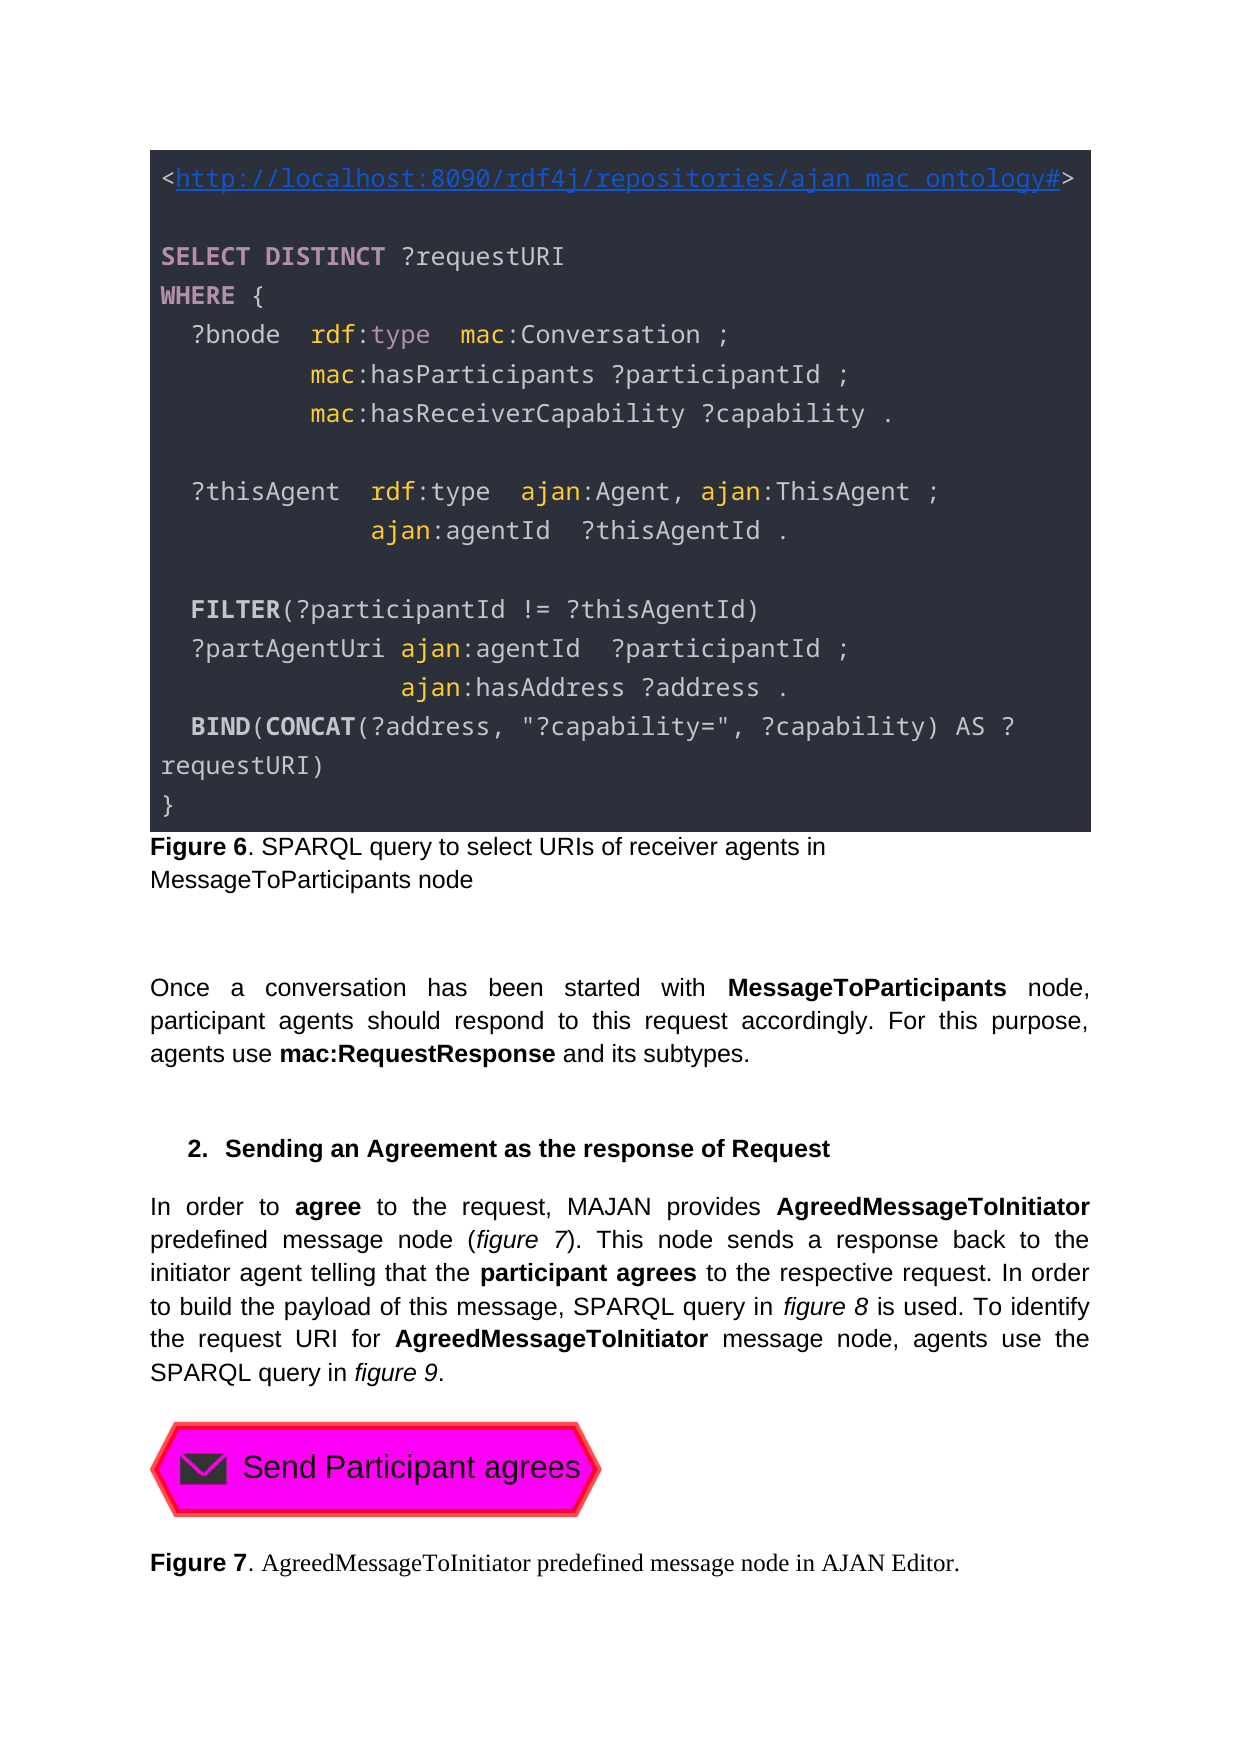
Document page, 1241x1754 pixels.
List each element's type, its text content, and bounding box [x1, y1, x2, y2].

text In order to agree to the request, MAJAN provides AgreedMessageToInitiator predefined message node (figure 7). This node sends a response back to the initiator agent telling that the participant agrees to the respective request. In order to build the payload of this message, SPARQL query in figure 8 is used. To identify the request URI for AgreedMessageToInitiator message node, agents use the SPARQL query in figure 9. [150, 1192, 1090, 1386]
text Figure 6. SPARQL query to select URIs of receiver agents in MessageToParticipants node [150, 832, 1090, 893]
text Figure 7. AgreedMessageToInitiator predefined message node in AJAN Editor. [150, 1548, 1090, 1577]
list Sending an Agreement as the response of Request [187, 1134, 1090, 1163]
picture [150, 1415, 609, 1520]
text Once a conversation has been started with MessageToParticipants node, participant agents should respond to this request accordingly. For this purpose, agents use mac:RequestResponse and its subtypes. [150, 973, 1090, 1068]
table_header <http://localhost:8090/rdf4j/repositories/ajan_mac_ontology#> SELECT DISTINCT ?requestURI WHERE { ?bnode rdf:type mac:Conversation ; mac:hasParticipants ?participantId ; mac:hasReceiverCapability ?capability . ?thisAgent rdf:type ajan:Agent, ajan:ThisAgent ; ajan:agentId ?thisAgentId . FILTER(?participantId != ?thisAgentId) ?partAgentUri ajan:agentId ?participantId ; ajan:hasAddress ?address . BIND(CONCAT(?address, "?capability=", ?capability) AS ?requestURI) } [150, 150, 1091, 832]
